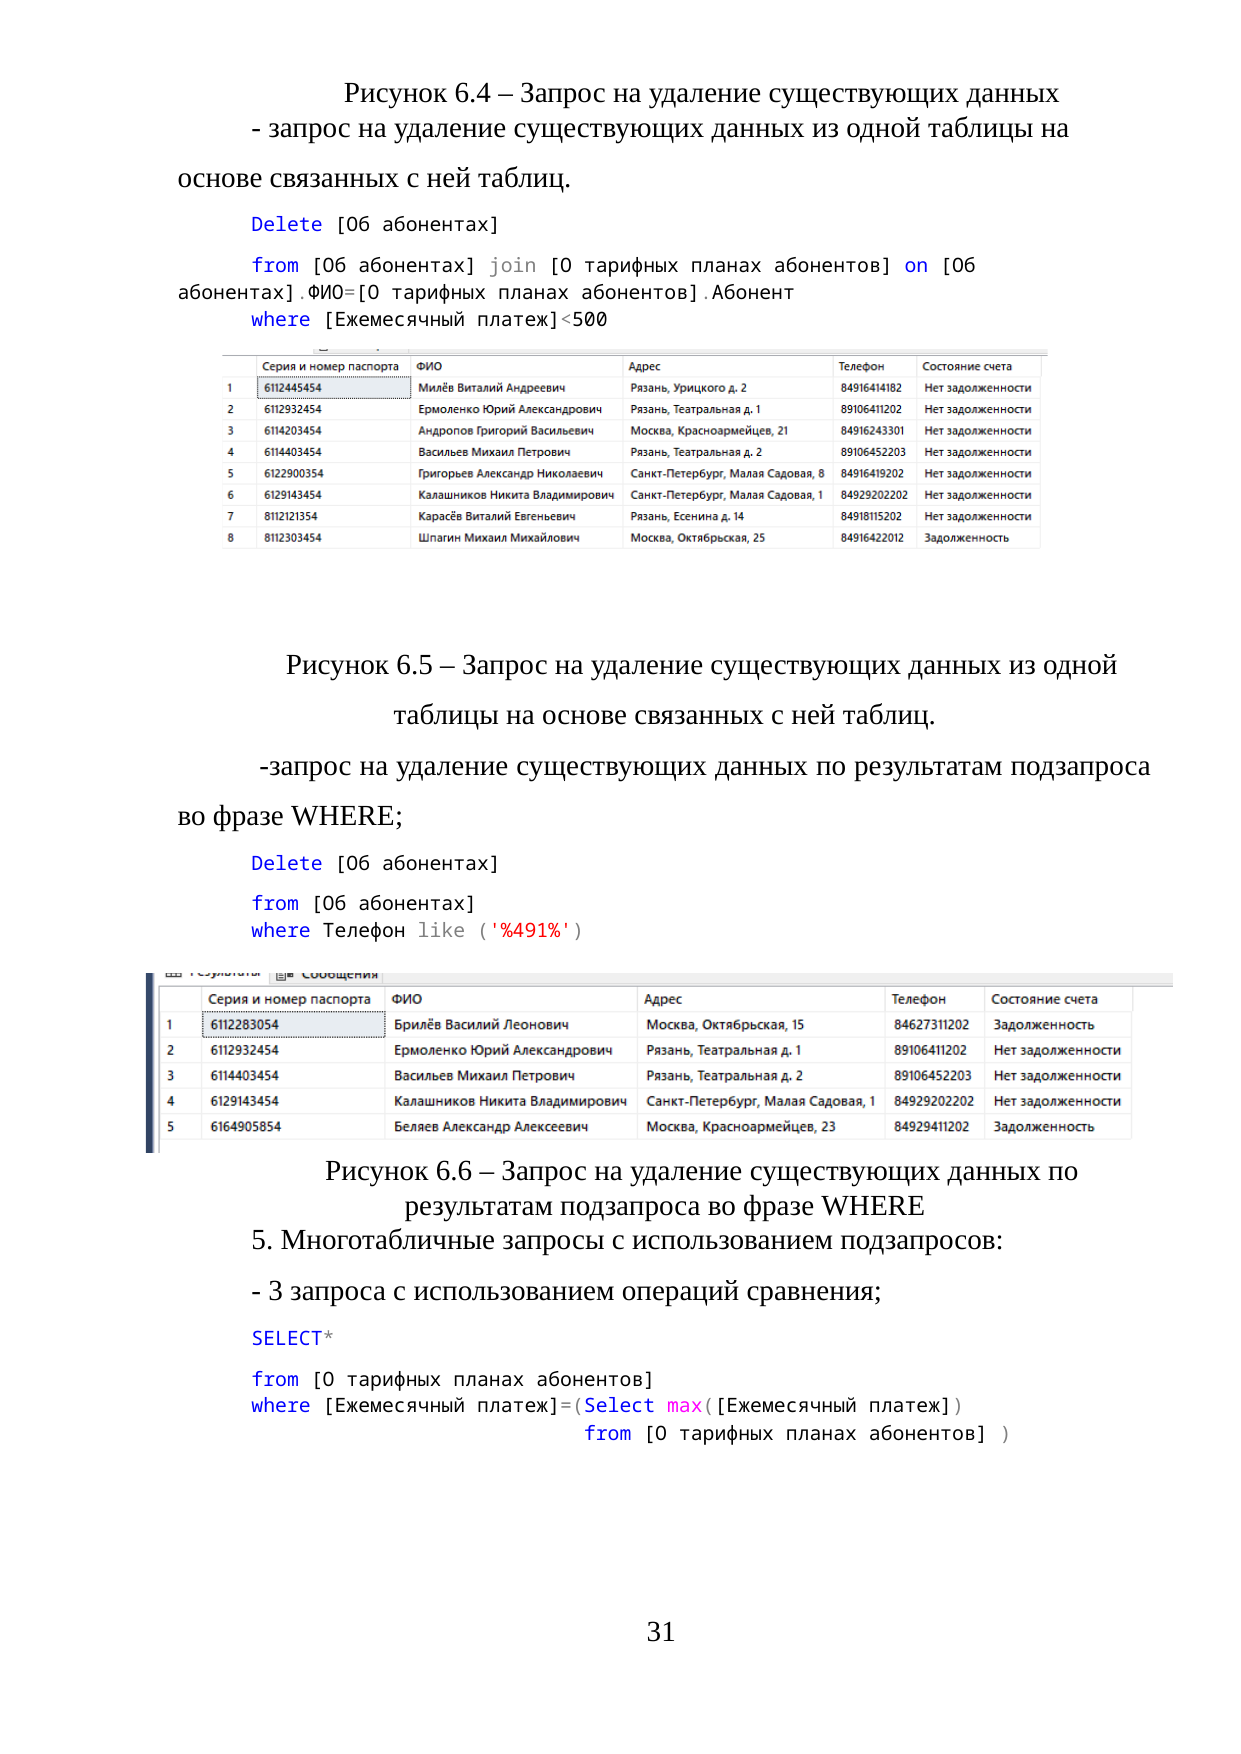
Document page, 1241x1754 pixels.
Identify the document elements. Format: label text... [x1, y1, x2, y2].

text from [О тарифных планах абонентов] ) [177, 1419, 1152, 1446]
text from [Об абонентах] [177, 890, 1152, 917]
text Рисунок 6.5 – Запрос на удаление существующих данных из одной таблицы на основе связанных с ней таблиц. [177, 647, 1152, 731]
text -запрос на удаление существующих данных по результатам подзапроса во фразе WHERE; [177, 748, 1152, 832]
text where [Ежемесячный платеж]<500 [177, 305, 1152, 332]
text - 3 запроса с использованием операций сравнения; [177, 1273, 1152, 1307]
text 5. Многотабличные запросы с использованием подзапросов: [177, 1222, 1152, 1256]
text Delete [Об абонентах] [177, 849, 1152, 876]
text SELECT* [177, 1324, 1152, 1351]
text from [Об абонентах] join [О тарифных планах абонентов] on [Об абонентах].ФИО=[О тарифных планах абонентов].Абонент [177, 251, 1152, 305]
text Рисунок 6.6 – Запрос на удаление существующих данных по результатам подзапроса во фразе WHERE [177, 957, 1152, 1221]
text where [Ежемесячный платеж]=(Select max([Ежемесячный платеж]) [177, 1392, 1152, 1419]
text from [О тарифных планах абонентов] [177, 1365, 1152, 1392]
text Delete [Об абонентах] [177, 211, 1152, 237]
picture [222, 429, 596, 555]
text where Телефон like ('%491%') [177, 917, 1152, 944]
picture [145, 1031, 618, 1153]
text - запрос на удаление существующих данных из одной таблицы на основе связанных с ней таблиц. [177, 110, 1152, 194]
text Рисунок 6.4 – Запрос на удаление существующих данных [177, 75, 1152, 108]
